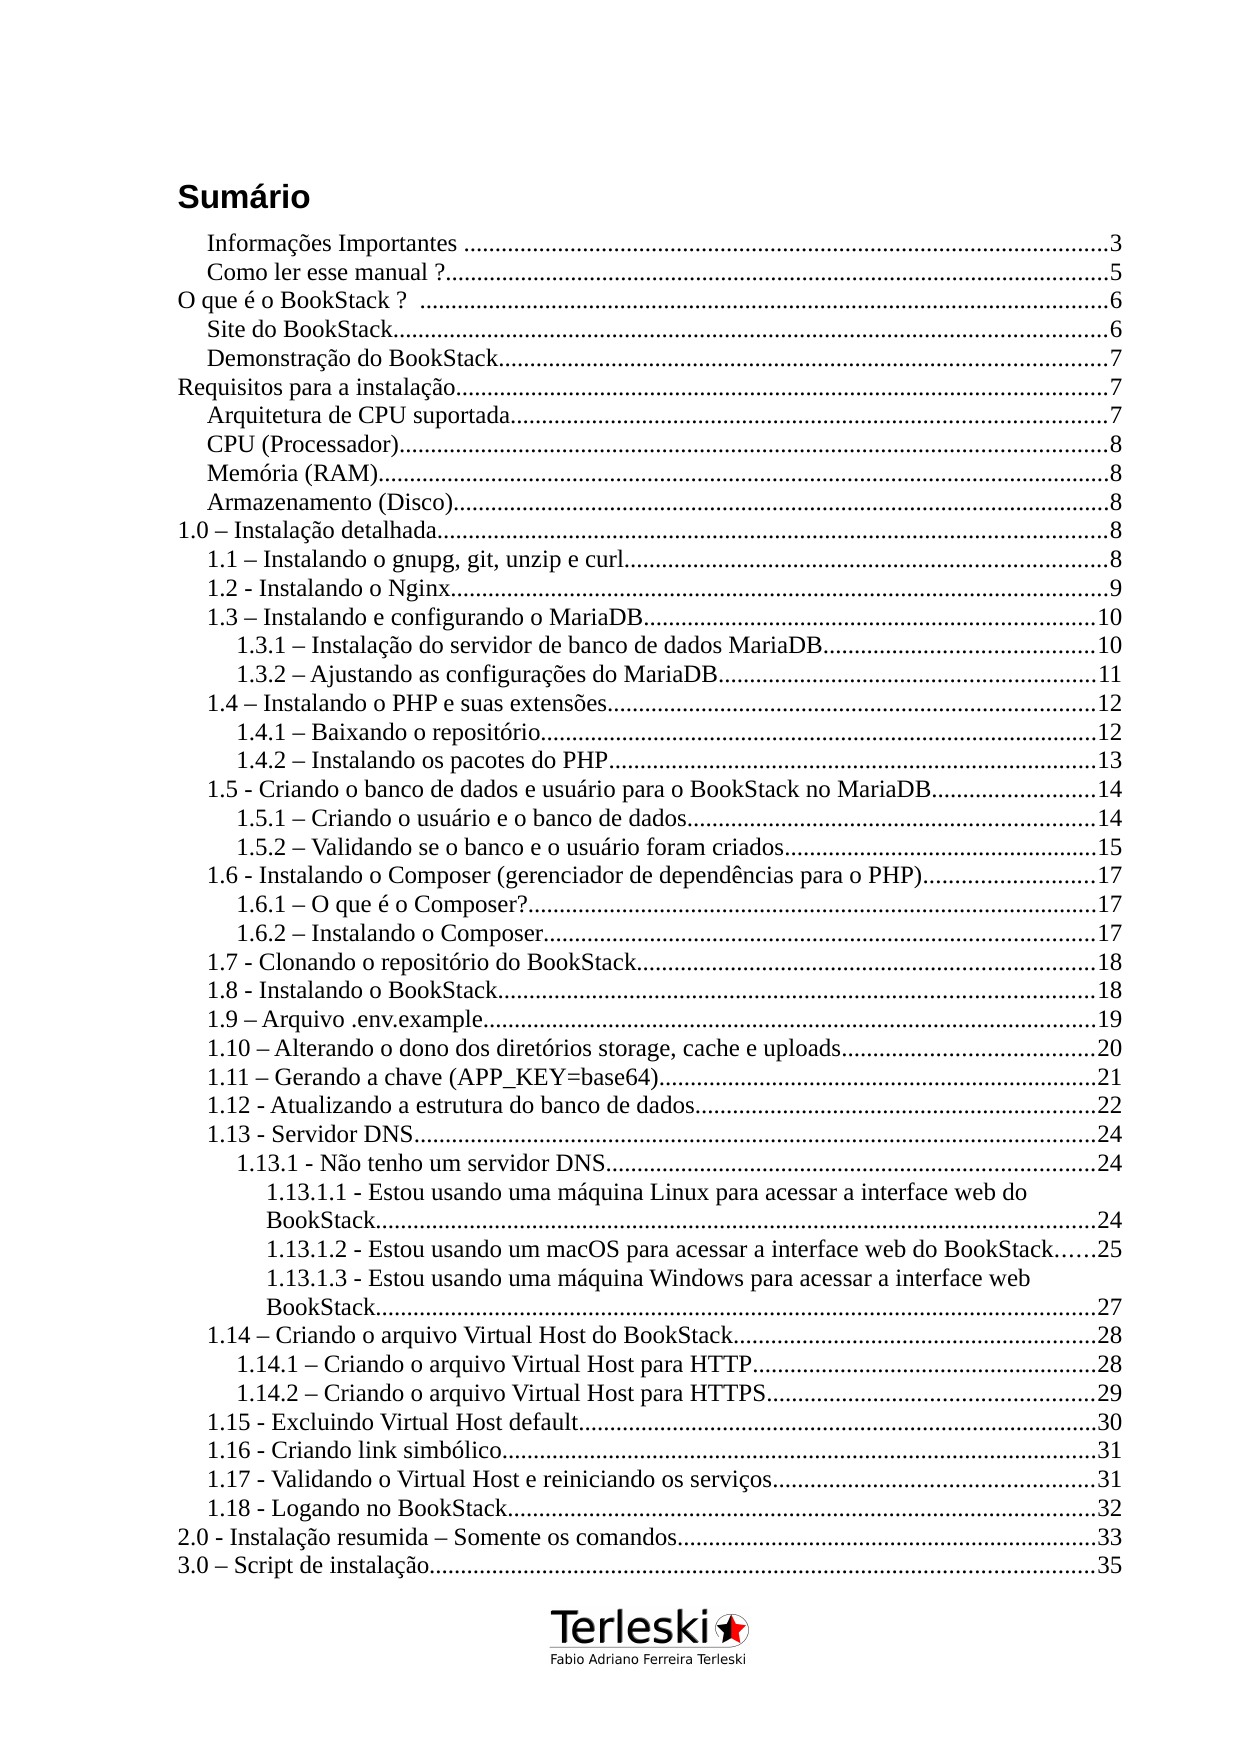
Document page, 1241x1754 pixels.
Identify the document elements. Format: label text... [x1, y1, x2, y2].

text 1.13.1 - Não tenho um servidor DNS 24 [236, 1148, 1122, 1177]
text 1.18 - Logando no BookStack 32 [207, 1493, 1122, 1522]
text Demonstração do BookStack 7 [207, 343, 1122, 372]
text 1.4 – Instalando o PHP e suas extensões 12 [207, 688, 1122, 717]
text 1.14.2 – Criando o arquivo Virtual Host para HTTPS 29 [236, 1378, 1122, 1407]
text 1.13.1.2 - Estou usando um macOS para acessar a interface web do BookStack 25 [266, 1234, 1122, 1263]
subtitle Sumário [177, 177, 1122, 216]
text 1.3.2 – Ajustando as configurações do MariaDB 11 [236, 659, 1122, 688]
text 1.12 - Atualizando a estrutura do banco de dados 22 [207, 1091, 1122, 1119]
text 1.4.2 – Instalando os pacotes do PHP 13 [236, 746, 1122, 774]
text 1.0 – Instalação detalhada 8 [177, 516, 1122, 544]
text 1.5.2 – Validando se o banco e o usuário foram criados 15 [236, 832, 1122, 861]
text Armazenamento (Disco) 8 [207, 487, 1122, 516]
text 1.13.1.3 - Estou usando uma máquina Windows para acessar a interface web BookStack 27 [266, 1263, 1122, 1321]
text 1.6.1 – O que é o Composer? 17 [236, 889, 1122, 918]
text 1.6 - Instalando o Composer (gerenciador de dependências para o PHP) 17 [207, 861, 1122, 889]
text Arquitetura de CPU suportada 7 [207, 401, 1122, 429]
picture [549, 1607, 750, 1667]
text 1.9 – Arquivo .env.example 19 [207, 1004, 1122, 1033]
text Informações Importantes 3 [207, 228, 1122, 257]
text 1.17 - Validando o Virtual Host e reiniciando os serviços 31 [207, 1464, 1122, 1493]
text 1.6.2 – Instalando o Composer 17 [236, 918, 1122, 947]
text 1.14.1 – Criando o arquivo Virtual Host para HTTP 28 [236, 1349, 1122, 1378]
text 1.3 – Instalando e configurando o MariaDB 10 [207, 602, 1122, 631]
text CPU (Processador) 8 [207, 429, 1122, 458]
text O que é o BookStack ? 6 [177, 286, 1122, 314]
text Site do BookStack 6 [207, 314, 1122, 343]
text 1.8 - Instalando o BookStack 18 [207, 976, 1122, 1004]
text 1.7 - Clonando o repositório do BookStack 18 [207, 947, 1122, 976]
text 1.13.1.1 - Estou usando uma máquina Linux para acessar a interface web do BookStack 24 [266, 1177, 1122, 1234]
text 1.2 - Instalando o Nginx 9 [207, 573, 1122, 602]
text 1.16 - Criando link simbólico 31 [207, 1436, 1122, 1464]
text 1.3.1 – Instalação do servidor de banco de dados MariaDB 10 [236, 631, 1122, 659]
text Requisitos para a instalação 7 [177, 372, 1122, 401]
text 1.11 – Gerando a chave (APP_KEY=base64) 21 [207, 1062, 1122, 1091]
text 1.5 - Criando o banco de dados e usuário para o BookStack no MariaDB 14 [207, 774, 1122, 803]
text Memória (RAM) 8 [207, 458, 1122, 487]
text 1.15 - Excluindo Virtual Host default 30 [207, 1407, 1122, 1436]
text 1.4.1 – Baixando o repositório 12 [236, 717, 1122, 746]
text 1.1 – Instalando o gnupg, git, unzip e curl 8 [207, 544, 1122, 573]
text 1.5.1 – Criando o usuário e o banco de dados 14 [236, 803, 1122, 832]
text 1.10 – Alterando o dono dos diretórios storage, cache e uploads 20 [207, 1033, 1122, 1062]
text 2.0 - Instalação resumida – Somente os comandos 33 [177, 1522, 1122, 1551]
text 3.0 – Script de instalação 35 [177, 1551, 1122, 1579]
text Como ler esse manual ? 5 [207, 257, 1122, 286]
text 1.13 - Servidor DNS 24 [207, 1119, 1122, 1148]
text 1.14 – Criando o arquivo Virtual Host do BookStack 28 [207, 1321, 1122, 1349]
